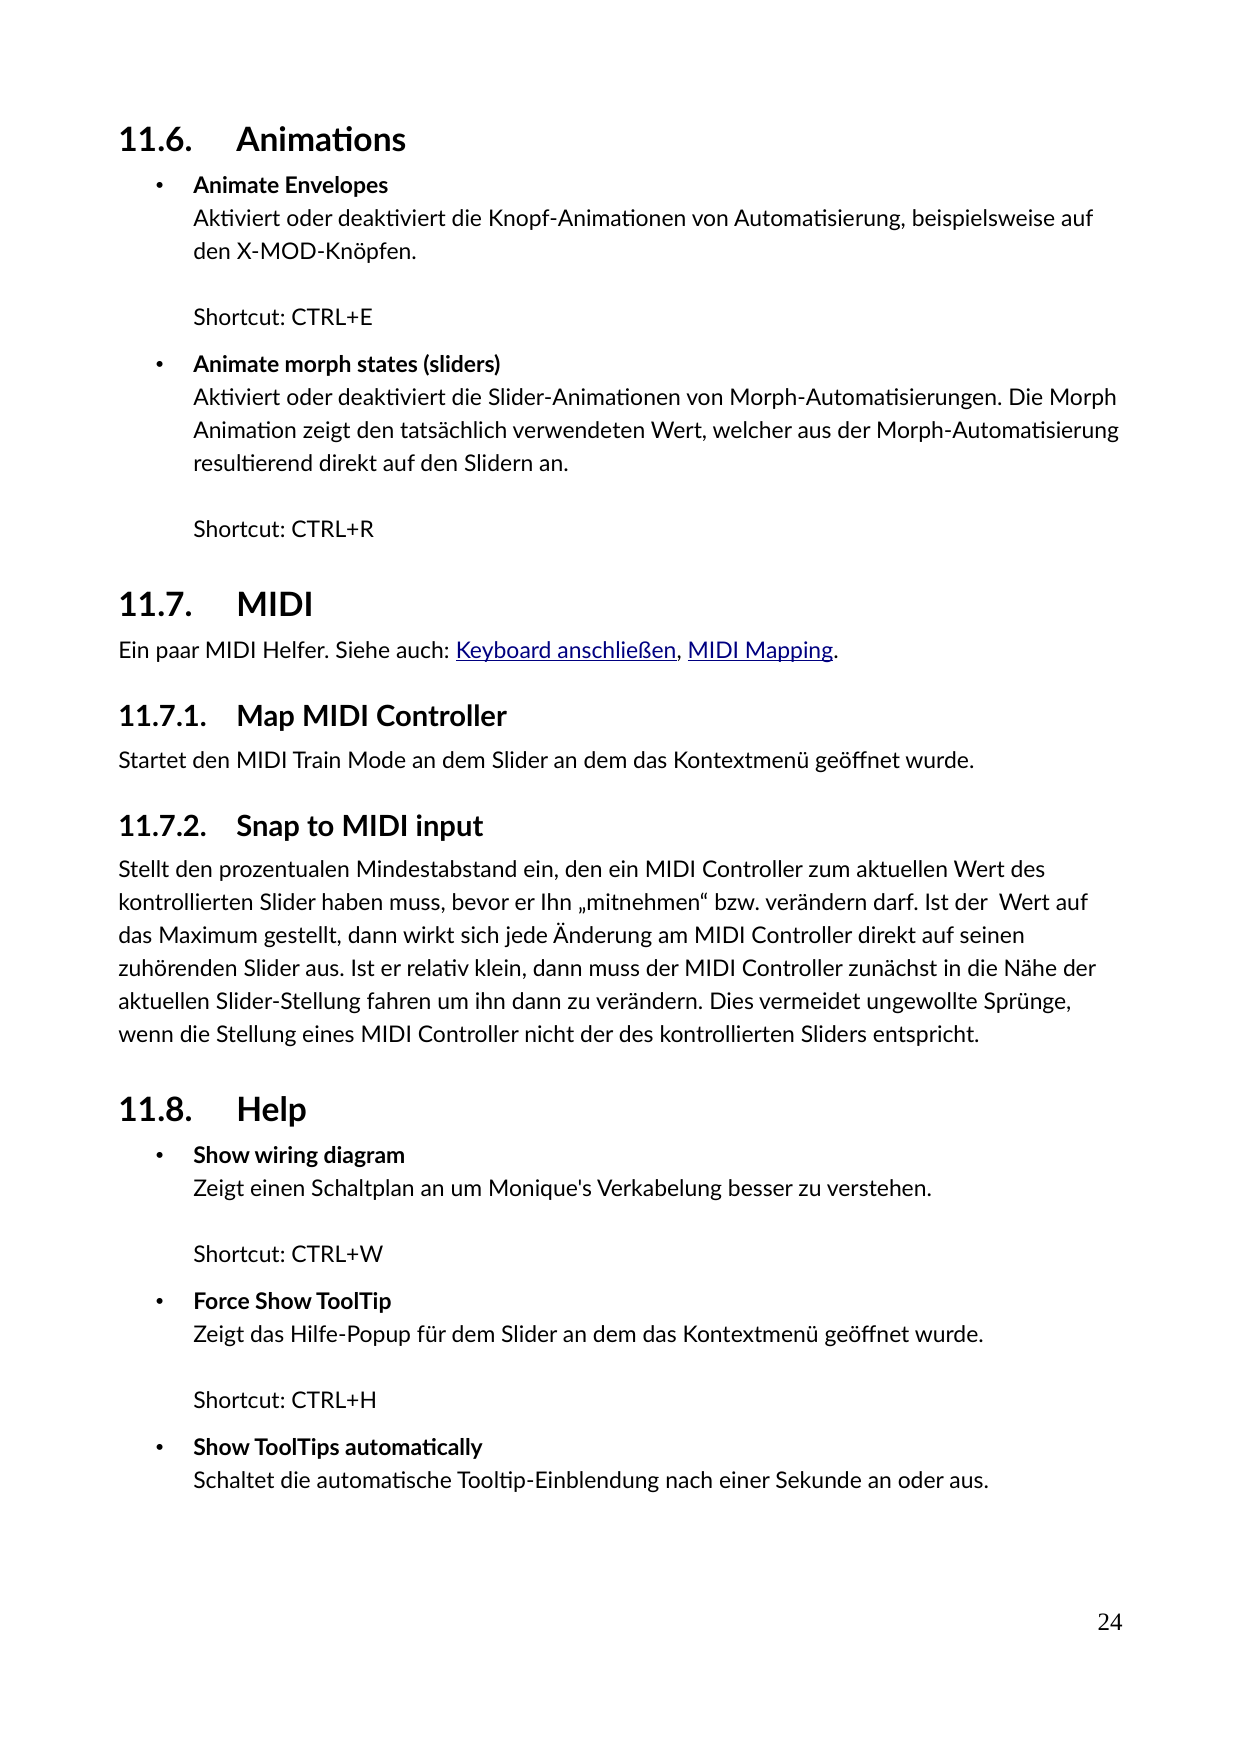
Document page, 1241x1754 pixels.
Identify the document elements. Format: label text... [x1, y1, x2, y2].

text Stellt den prozentualen Mindestabstand ein, den ein MIDI Controller zum aktuellen Wert des kontrollierten Slider haben muss, bevor er Ihn „mitnehmen“ bzw. verändern darf. Ist der Wert auf das Maximum gestellt, dann wirkt sich jede Änderung am MIDI Controller direkt auf seinen zuhörenden Slider aus. Ist er relativ klein, dann muss der MIDI Controller zunächst in die Nähe der aktuellen Slider-Stellung fahren um ihn dann zu verändern. Dies vermeidet ungewollte Sprünge, wenn die Stellung eines MIDI Controller nicht der des kontrollierten Sliders entspricht. [118, 855, 1122, 1047]
subtitle Help [118, 1088, 1122, 1128]
list Force Show ToolTip Zeigt das Hilfe-Popup für dem Slider an dem das Kontextmenü geöffnet wurde. Shortcut: CTRL+H [156, 1287, 1122, 1413]
list Show wiring diagram Zeigt einen Schaltplan an um Monique's Verkabelung besser zu verstehen. Shortcut: CTRL+W [156, 1141, 1122, 1267]
subtitle Animations [118, 118, 1122, 158]
list Show ToolTips automatically Schaltet die automatische Tooltip-Einblendung nach einer Sekunde an oder aus. [156, 1433, 1122, 1494]
text Ein paar MIDI Helfer. Siehe auch: Keyboard anschließen, MIDI Mapping. [118, 636, 1122, 663]
subtitle MIDI [118, 583, 1122, 623]
list Animate Envelopes Aktiviert oder deaktiviert die Knopf-Animationen von Automatisierung, beispielsweise auf den X-MOD-Knöpfen. Shortcut: CTRL+E [156, 171, 1122, 330]
subtitle Snap to MIDI input [118, 807, 1122, 842]
list Animate morph states (sliders) Aktiviert oder deaktiviert die Slider-Animationen von Morph-Automatisierungen. Die Morph Animation zeigt den tatsächlich verwendeten Wert, welcher aus der Morph-Automatisierung resultierend direkt auf den Slidern an. Shortcut: CTRL+R [156, 350, 1122, 542]
text Startet den MIDI Train Mode an dem Slider an dem das Kontextmenü geöffnet wurde. [118, 745, 1122, 773]
subtitle Map MIDI Controller [118, 698, 1122, 733]
